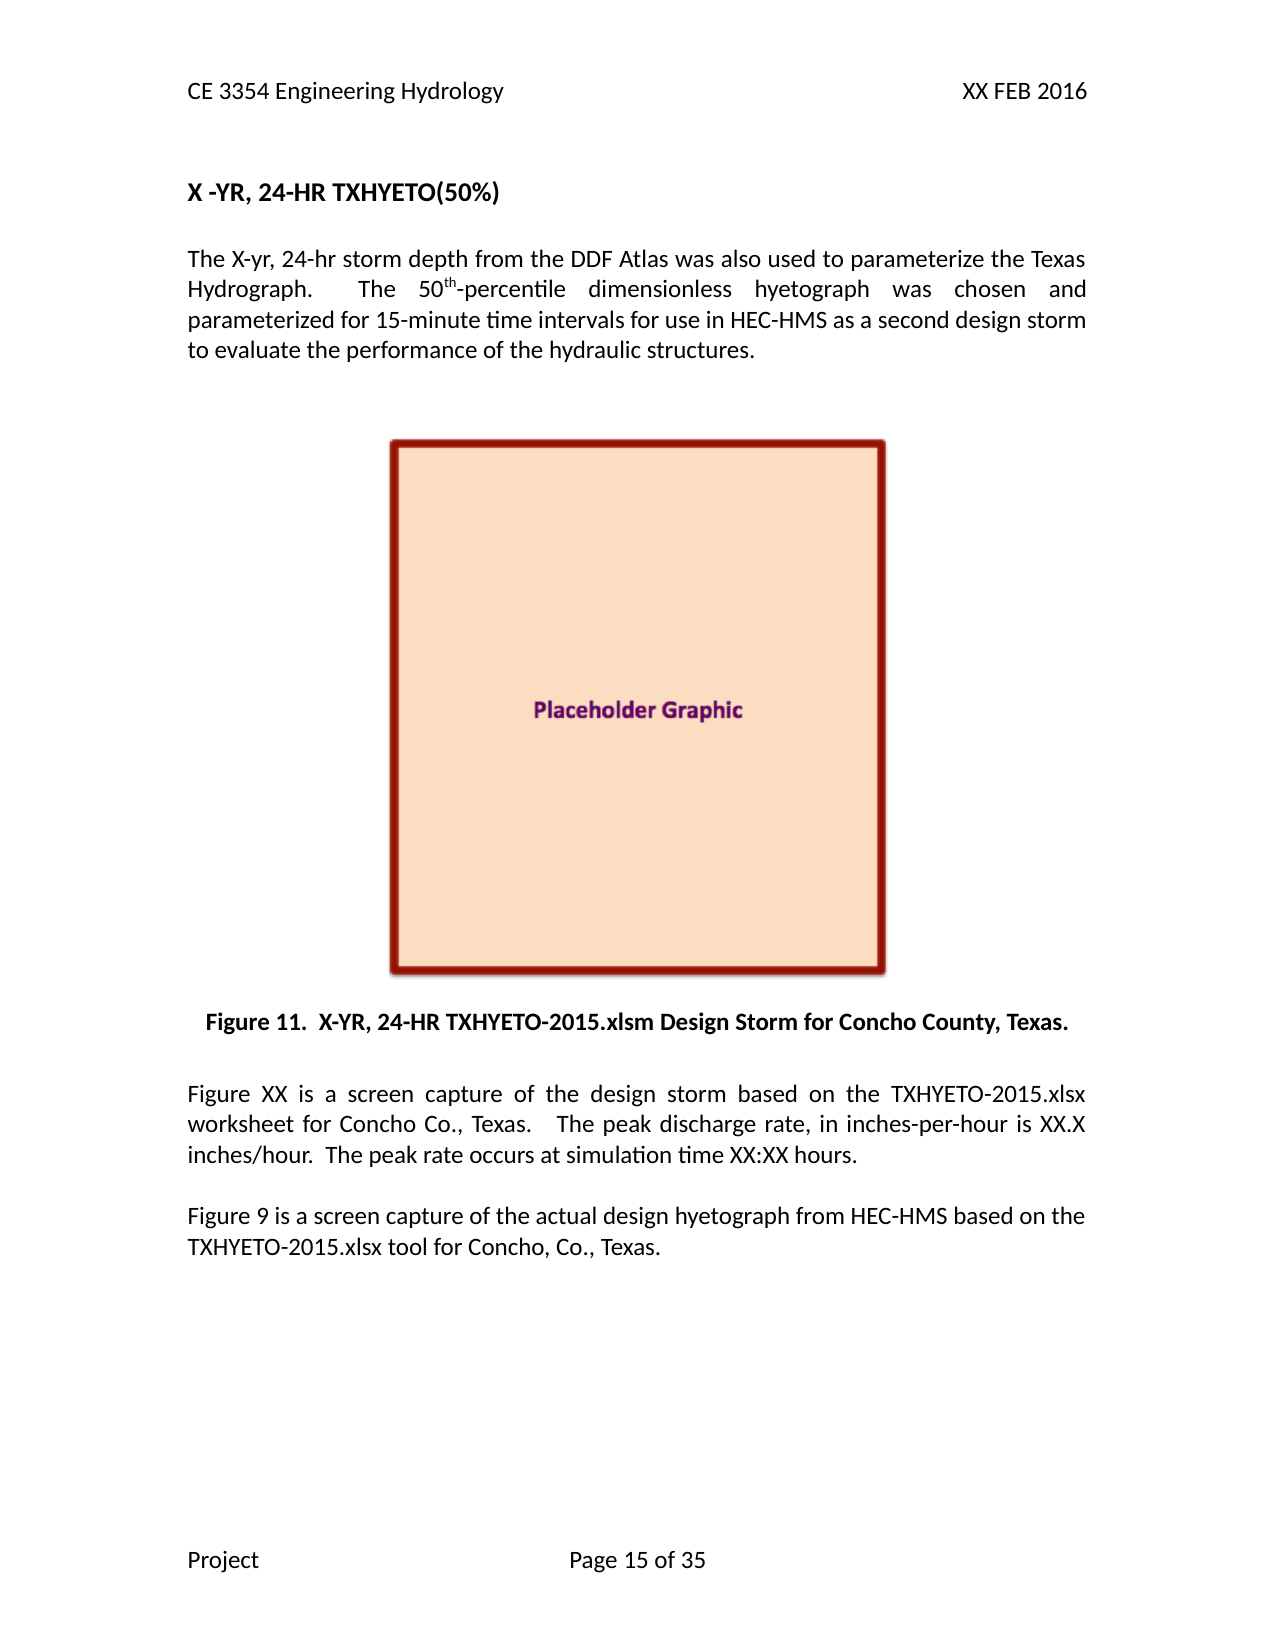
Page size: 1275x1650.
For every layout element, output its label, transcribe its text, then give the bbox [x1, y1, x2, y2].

text Figure 11. X-YR, 24-HR TXHYETO-2015.xlsm Design Storm for Concho County, Texas. [187, 1006, 1087, 1037]
text Figure 9 is a screen capture of the actual design hyetograph from HEC-HMS based on the TXHYETO-2015.xlsx tool for Concho, Co., Texas. [187, 1200, 1087, 1261]
text The X-yr, 24-hr storm depth from the DDF Atlas was also used to parameterize the Texas Hydrograph. The 50th-percentile dimensionless hyetograph was chosen and parameterized for 15-minute time intervals for use in HEC-HMS as a second design storm to evaluate the performance of the hydraulic structures. [187, 243, 1087, 365]
text Figure XX is a screen capture of the design storm based on the TXHYETO-2015.xlsx worksheet for Concho Co., Texas. The peak discharge rate, in inches-per-hour is XX.X inches/hour. The peak rate occurs at simulation time XX:XX hours. [187, 1078, 1087, 1170]
subtitle X -YR, 24-HR TXHYETO(50%) [187, 175, 1087, 208]
picture [370, 393, 903, 992]
